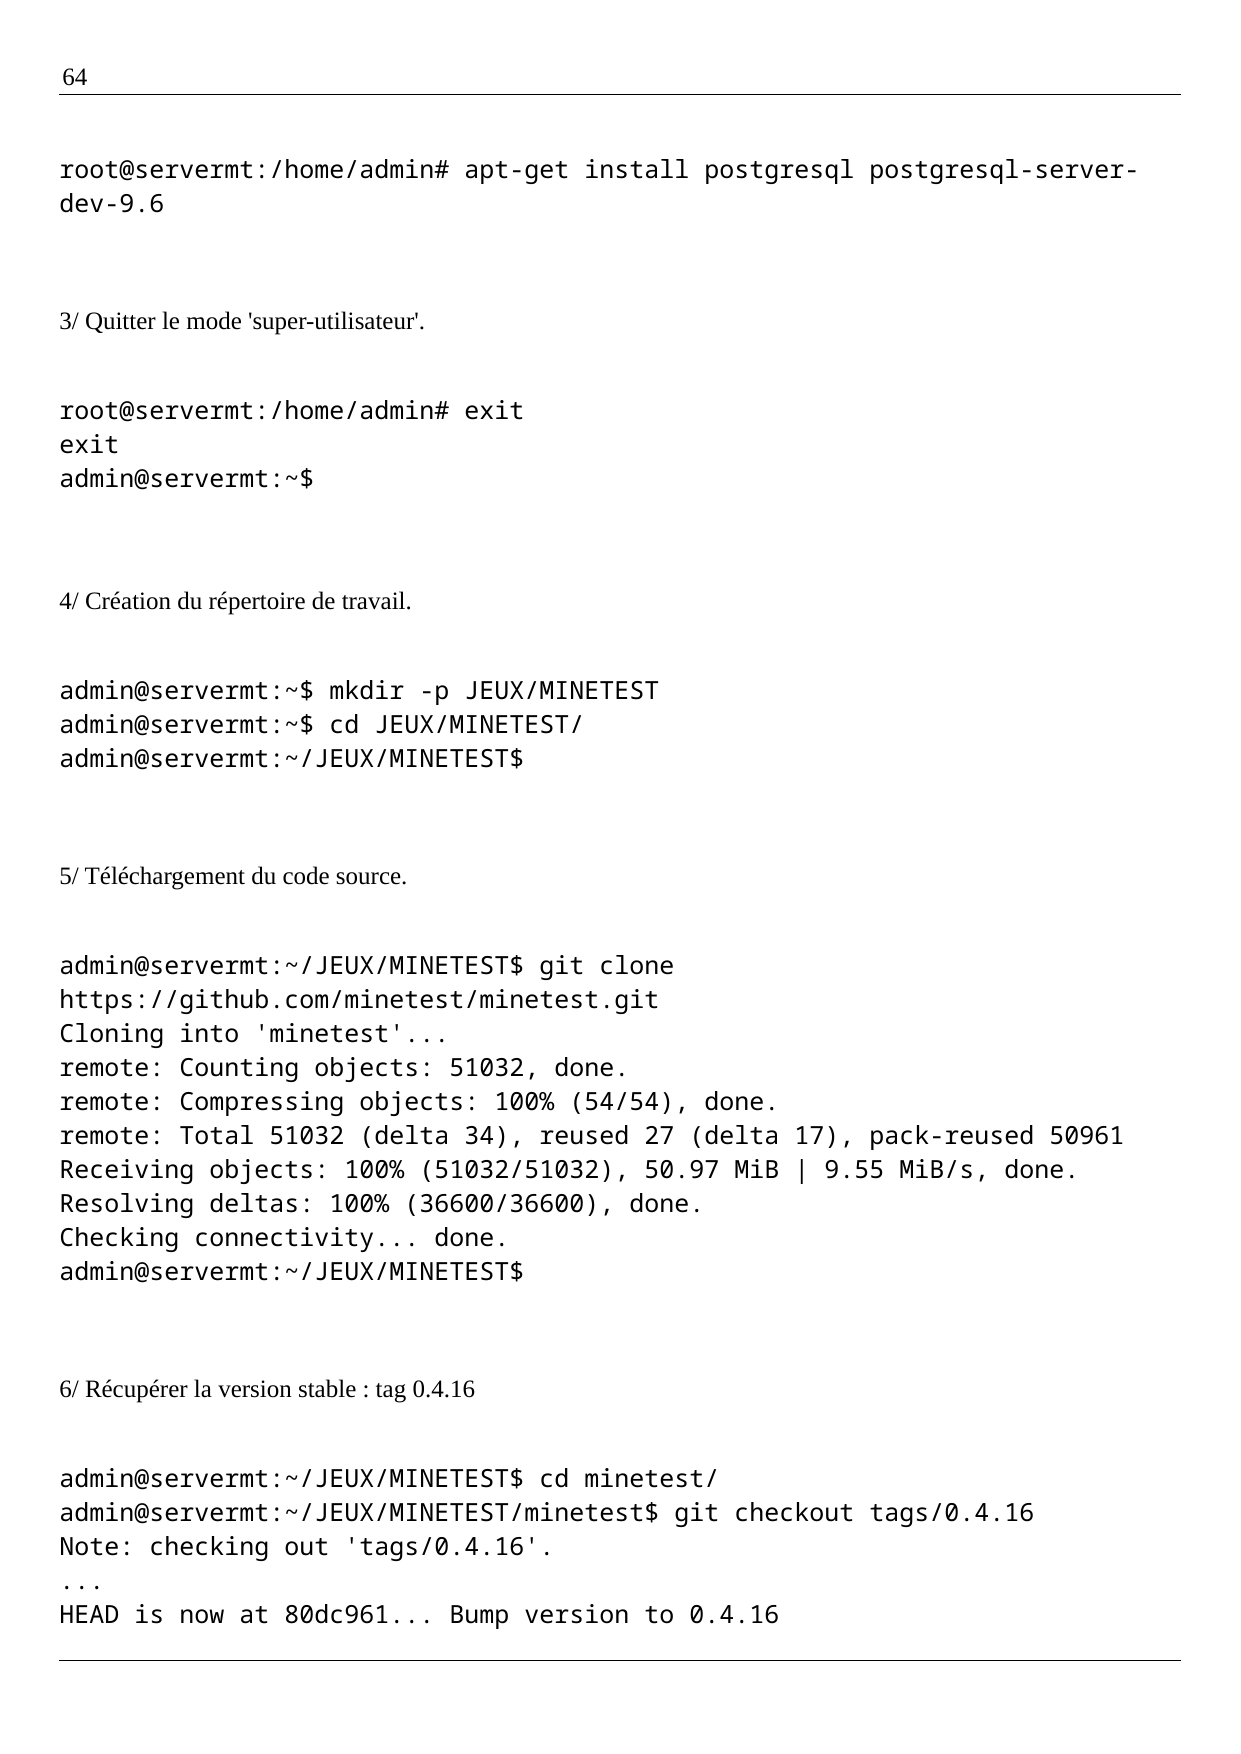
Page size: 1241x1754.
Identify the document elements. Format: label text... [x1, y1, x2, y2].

text remote: Counting objects: 51032, done. [59, 1049, 1181, 1083]
text 6/ Récupérer la version stable : tag 0.4.16 [59, 1374, 1181, 1403]
text 5/ Téléchargement du code source. [59, 861, 1181, 890]
text admin@servermt:~/JEUX/MINETEST$ [59, 1254, 1181, 1288]
text admin@servermt:~/JEUX/MINETEST/minetest$ git checkout tags/0.4.16 [59, 1494, 1181, 1528]
text admin@servermt:~$ [59, 461, 1181, 495]
text admin@servermt:~/JEUX/MINETEST$ cd minetest/ [59, 1460, 1181, 1494]
text admin@servermt:~/JEUX/MINETEST$ [59, 741, 1181, 775]
text 3/ Quitter le mode 'super-utilisateur'. [59, 306, 1181, 335]
text admin@servermt:~/JEUX/MINETEST$ git clone https://github.com/minetest/minetest.git [59, 947, 1181, 1015]
text Cloning into 'minetest'... [59, 1015, 1181, 1049]
text 4/ Création du répertoire de travail. [59, 586, 1181, 615]
text ... [59, 1563, 1181, 1597]
text admin@servermt:~$ cd JEUX/MINETEST/ [59, 707, 1181, 741]
text admin@servermt:~$ mkdir -p JEUX/MINETEST [59, 673, 1181, 707]
text exit [59, 427, 1181, 461]
text root@servermt:/home/admin# exit [59, 393, 1181, 427]
text Resolving deltas: 100% (36600/36600), done. [59, 1186, 1181, 1220]
text root@servermt:/home/admin# apt-get install postgresql postgresql-server-dev-9.6 [59, 152, 1181, 220]
text remote: Total 51032 (delta 34), reused 27 (delta 17), pack-reused 50961 [59, 1118, 1181, 1152]
text Note: checking out 'tags/0.4.16'. [59, 1528, 1181, 1563]
text Checking connectivity... done. [59, 1220, 1181, 1254]
text HEAD is now at 80dc961... Bump version to 0.4.16 [59, 1597, 1181, 1631]
text remote: Compressing objects: 100% (54/54), done. [59, 1083, 1181, 1118]
text Receiving objects: 100% (51032/51032), 50.97 MiB | 9.55 MiB/s, done. [59, 1152, 1181, 1186]
